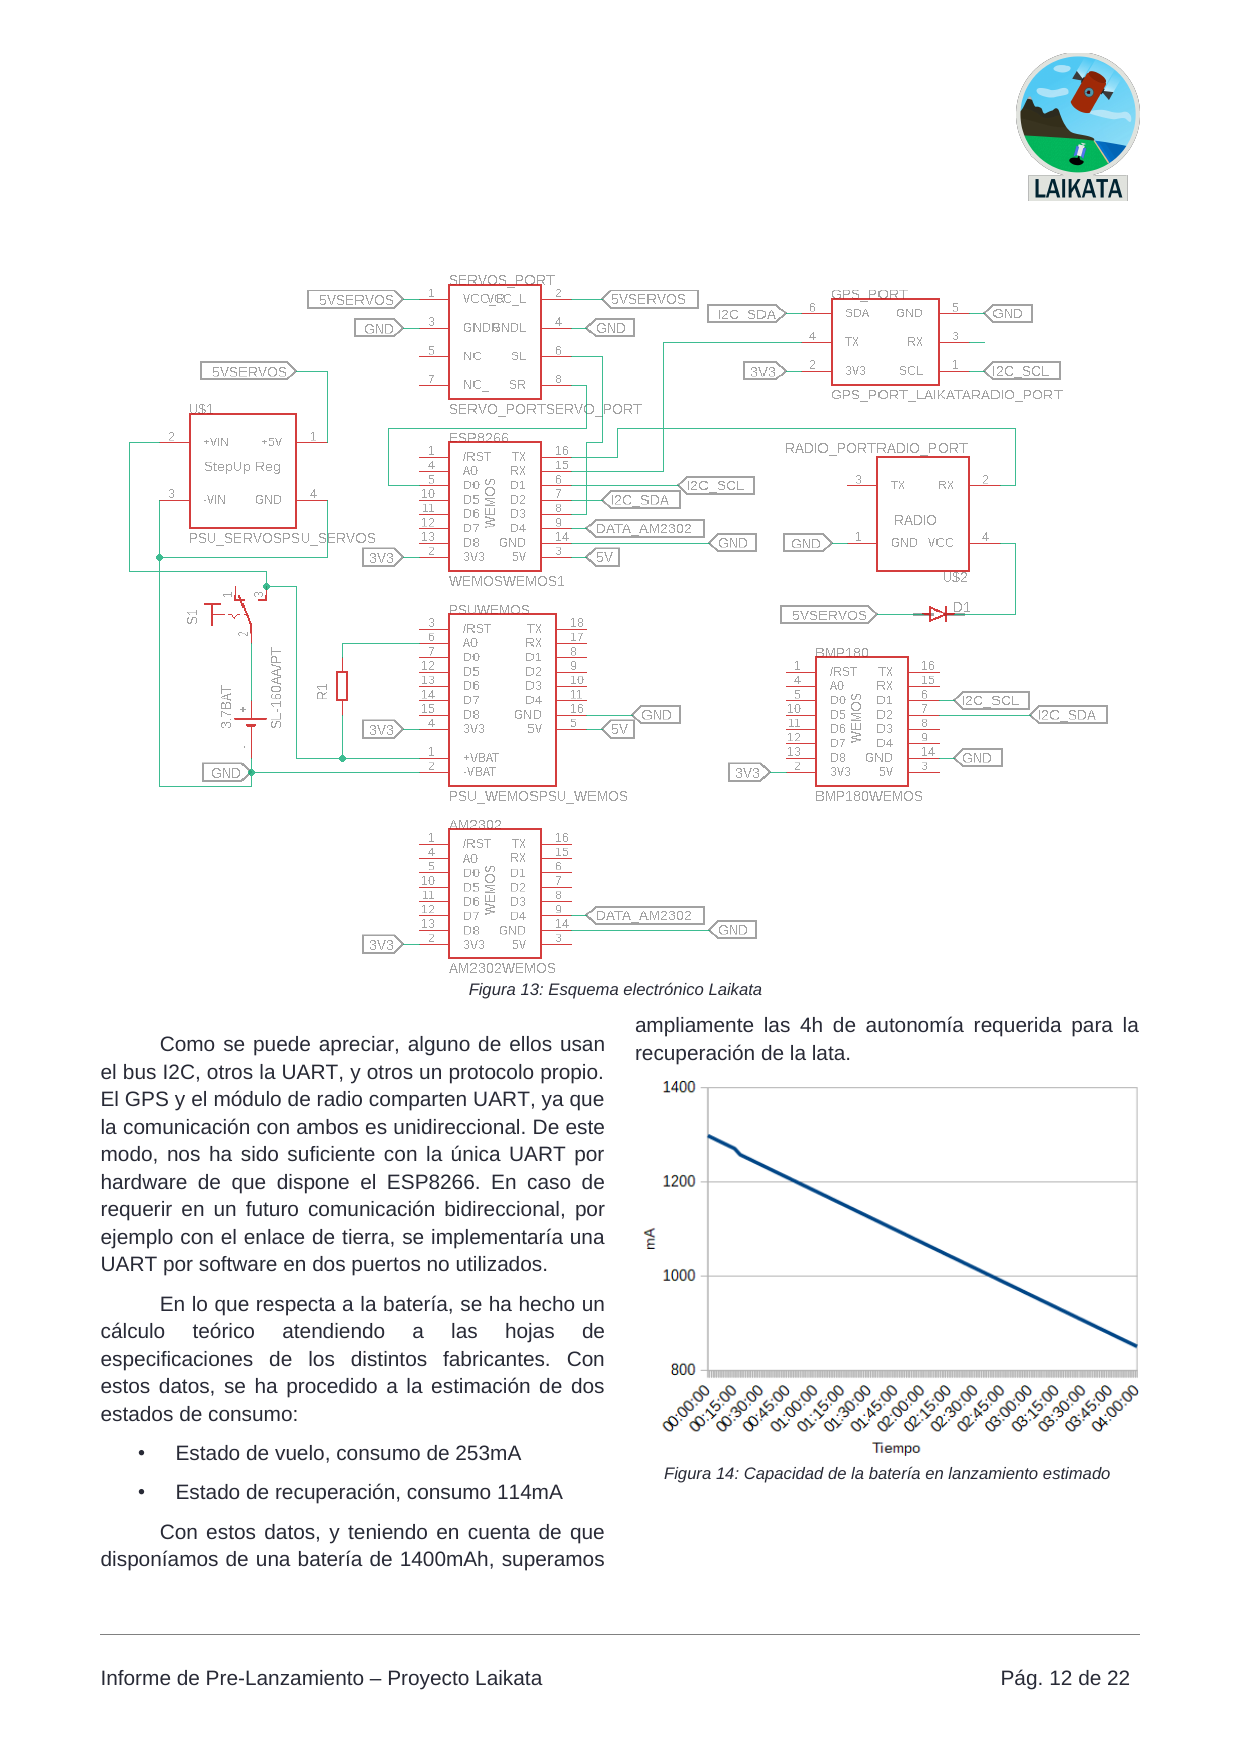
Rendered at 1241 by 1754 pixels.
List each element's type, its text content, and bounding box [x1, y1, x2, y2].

text Con estos datos, y teniendo en cuenta de que disponíamos de una batería de 1400mAh, superamos ampliamente las 4h de autonomía requerida para la recuperación de la lata. [100, 1519, 605, 1571]
list Estado de recuperación, consumo 114mA [138, 1480, 605, 1504]
picture [1016, 53, 1140, 201]
text En lo que respecta a la batería, se ha hecho un cálculo teórico atendiendo a las hojas de especificaciones de los distintos fabricantes. Con estos datos, se ha procedido a la estimación de dos estados de consumo: [100, 1291, 605, 1425]
picture [634, 1080, 1140, 1461]
picture [130, 267, 1109, 977]
text Como se puede apreciar, alguno de ellos usan el bus I2C, otros la UART, y otros un protocolo propio. El GPS y el módulo de radio comparten UART, ya que la comunicación con ambos es unidireccional. De este modo, nos ha sido suficiente con la única UART por hardware de que dispone el ESP8266. En caso de requerir en un futuro comunicación bidireccional, por ejemplo con el enlace de tierra, se implementaría una UART por software en dos puertos no utilizados. [100, 255, 605, 1276]
list Estado de vuelo, consumo de 253mA [138, 1441, 605, 1465]
text Figura 13: Esquema electrónico Laikata [109, 237, 1121, 999]
text Figura 14: Capacidad de la batería en lanzamiento estimado [635, 1461, 1140, 1483]
text Con estos datos, y teniendo en cuenta de que disponíamos de una batería de 1400mAh, superamos ampliamente las 4h de autonomía requerida para la recuperación de la lata. [635, 216, 1140, 1065]
